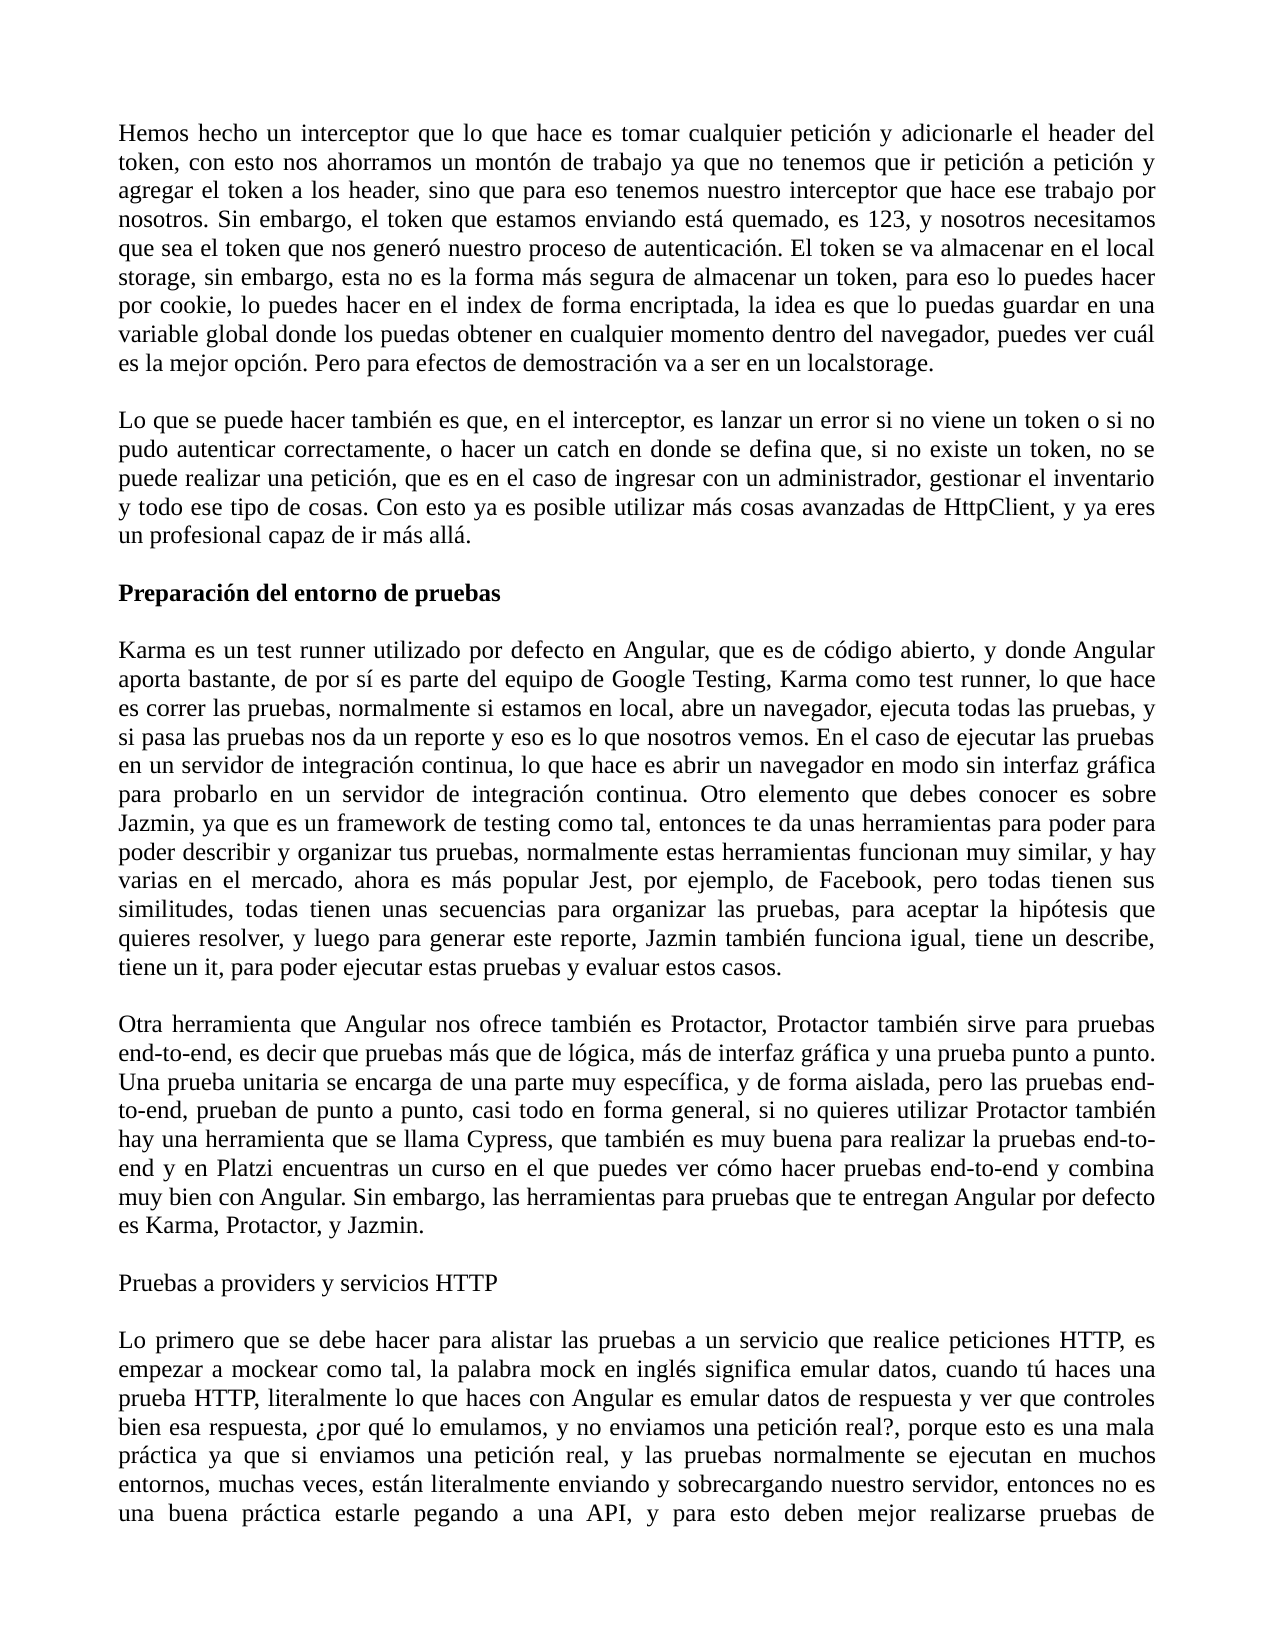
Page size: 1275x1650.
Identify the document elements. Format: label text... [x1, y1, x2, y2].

text Hemos hecho un interceptor que lo que hace es tomar cualquier petición y adicionarle el header del token, con esto nos ahorramos un montón de trabajo ya que no tenemos que ir petición a petición y agregar el token a los header, sino que para eso tenemos nuestro interceptor que hace ese trabajo por nosotros. Sin embargo, el token que estamos enviando está quemado, es 123, y nosotros necesitamos que sea el token que nos generó nuestro proceso de autenticación. El token se va almacenar en el local storage, sin embargo, esta no es la forma más segura de almacenar un token, para eso lo puedes hacer por cookie, lo puedes hacer en el index de forma encriptada, la idea es que lo puedas guardar en una variable global donde los puedas obtener en cualquier momento dentro del navegador, puedes ver cuál es la mejor opción. Pero para efectos de demostración va a ser en un localstorage. [118, 118, 1157, 377]
text Otra herramienta que Angular nos ofrece también es Protactor, Protactor también sirve para pruebas end-to-end, es decir que pruebas más que de lógica, más de interfaz gráfica y una prueba punto a punto. Una prueba unitaria se encarga de una parte muy específica, y de forma aislada, pero las pruebas end-to-end, prueban de punto a punto, casi todo en forma general, si no quieres utilizar Protactor también hay una herramienta que se llama Cypress, que también es muy buena para realizar la pruebas end-to-end y en Platzi encuentras un curso en el que puedes ver cómo hacer pruebas end-to-end y combina muy bien con Angular. Sin embargo, las herramientas para pruebas que te entregan Angular por defecto es Karma, Protactor, y Jazmin. [118, 1009, 1157, 1239]
text Karma es un test runner utilizado por defecto en Angular, que es de código abierto, y donde Angular aporta bastante, de por sí es parte del equipo de Google Testing, Karma como test runner, lo que hace es correr las pruebas, normalmente si estamos en local, abre un navegador, ejecuta todas las pruebas, y si pasa las pruebas nos da un reporte y eso es lo que nosotros vemos. En el caso de ejecutar las pruebas en un servidor de integración continua, lo que hace es abrir un navegador en modo sin interfaz gráfica para probarlo en un servidor de integración continua. Otro elemento que debes conocer es sobre Jazmin, ya que es un framework de testing como tal, entonces te da unas herramientas para poder para poder describir y organizar tus pruebas, normalmente estas herramientas funcionan muy similar, y hay varias en el mercado, ahora es más popular Jest, por ejemplo, de Facebook, pero todas tienen sus similitudes, todas tienen unas secuencias para organizar las pruebas, para aceptar la hipótesis que quieres resolver, y luego para generar este reporte, Jazmin también funciona igual, tiene un describe, tiene un it, para poder ejecutar estas pruebas y evaluar estos casos. [118, 636, 1157, 981]
text Lo primero que se debe hacer para alistar las pruebas a un servicio que realice peticiones HTTP, es empezar a mockear como tal, la palabra mock en inglés significa emular datos, cuando tú haces una prueba HTTP, literalmente lo que haces con Angular es emular datos de respuesta y ver que controles bien esa respuesta, ¿por qué lo emulamos, y no enviamos una petición real?, porque esto es una mala práctica ya que si enviamos una petición real, y las pruebas normalmente se ejecutan en muchos entornos, muchas veces, están literalmente enviando y sobrecargando nuestro servidor, entonces no es una buena práctica estarle pegando a una API, y para esto deben mejor realizarse pruebas de [118, 1326, 1157, 1527]
text Pruebas a providers y servicios HTTP [118, 1268, 1157, 1297]
text Lo que se puede hacer también es que, en el interceptor, es lanzar un error si no viene un token o si no pudo autenticar correctamente, o hacer un catch en donde se defina que, si no existe un token, no se puede realizar una petición, que es en el caso de ingresar con un administrador, gestionar el inventario y todo ese tipo de cosas. Con esto ya es posible utilizar más cosas avanzadas de HttpClient, y ya eres un profesional capaz de ir más allá. [118, 406, 1157, 549]
text Preparación del entorno de pruebas [118, 578, 1157, 607]
